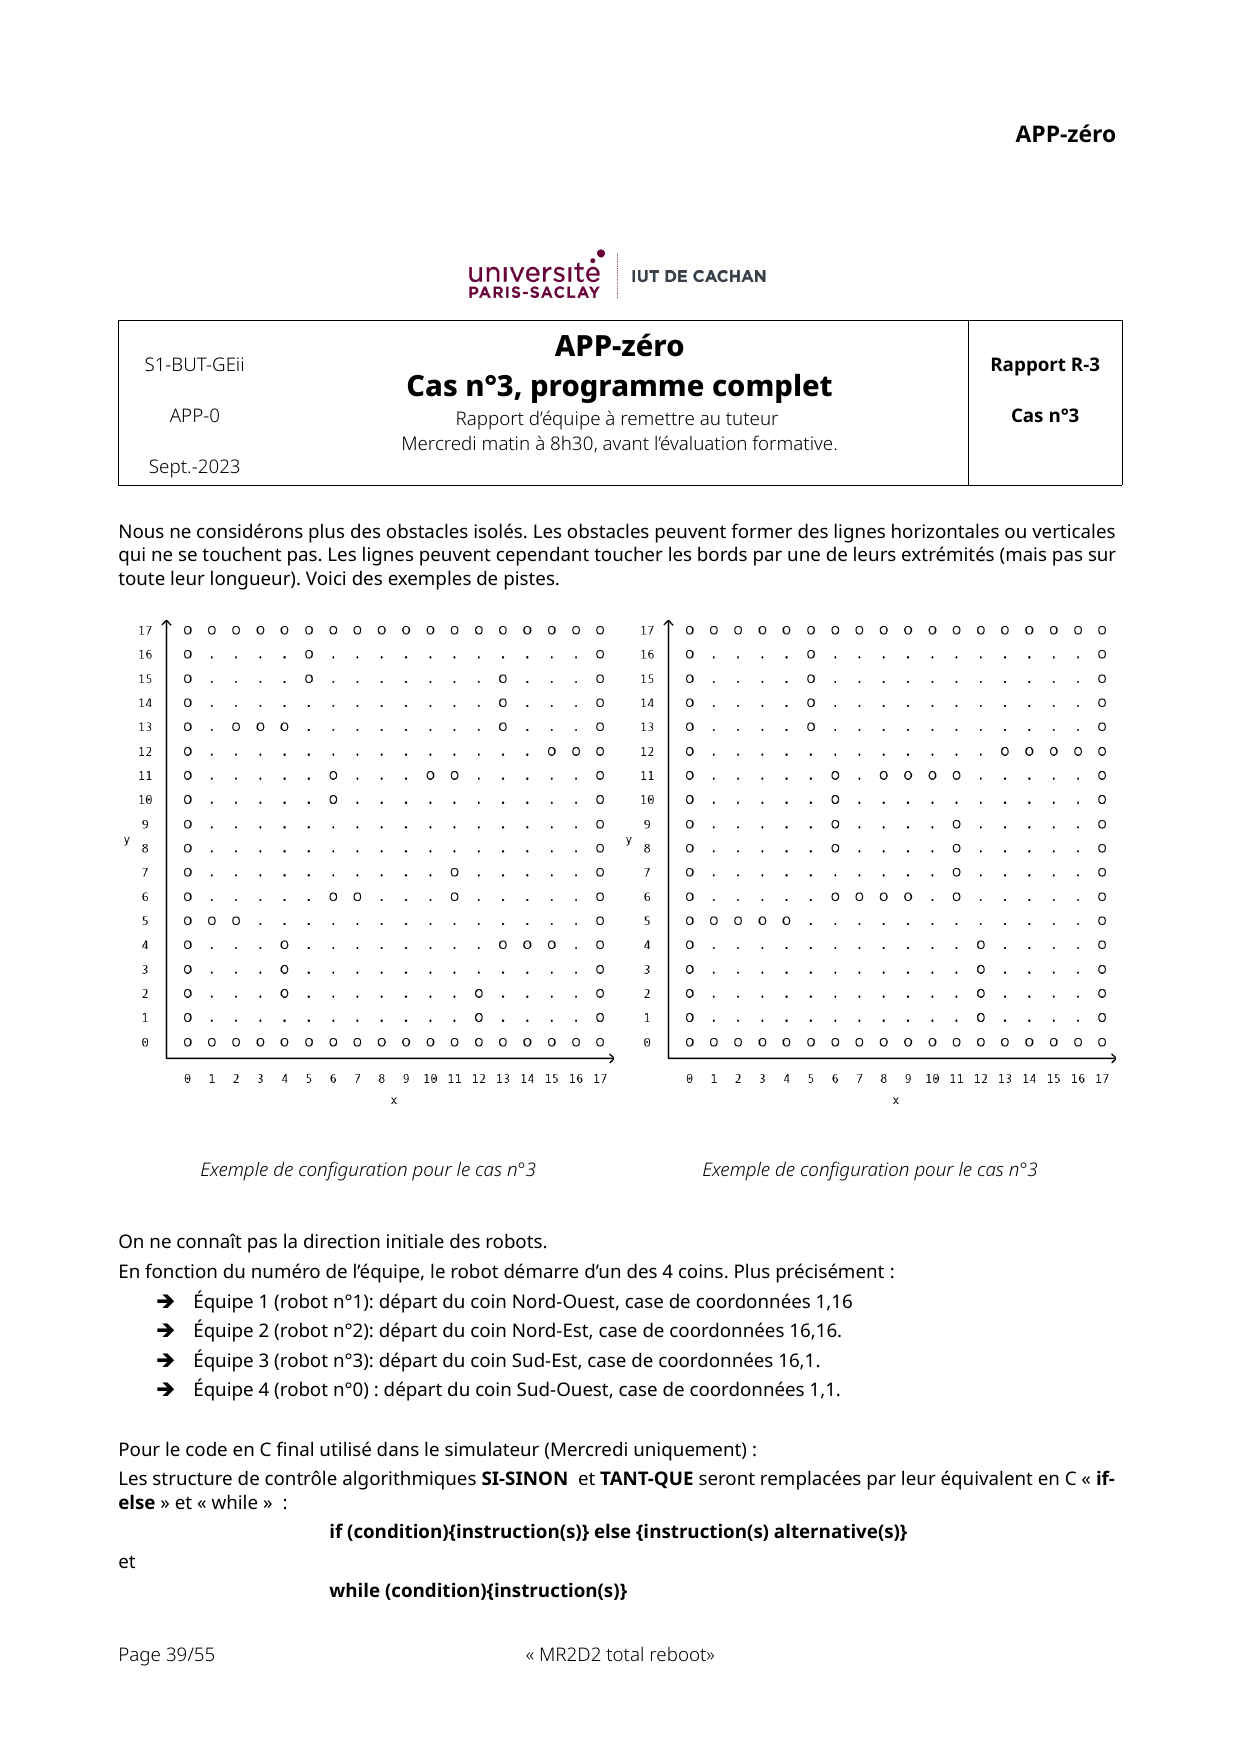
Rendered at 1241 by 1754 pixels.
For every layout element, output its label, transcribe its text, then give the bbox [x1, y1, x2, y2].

list Équipe 3 (robot n°3): départ du coin Sud-Est, case de coordonnées 16,1. [156, 1348, 1122, 1372]
table_header [118, 231, 271, 320]
list Équipe 1 (robot n°1): départ du coin Nord-Ouest, case de coordonnées 1,16 [156, 1289, 1122, 1313]
picture [123, 620, 615, 1106]
table_cell APP-zéro Cas n°3, programme complet Rapport d’équipe à remettre au tuteur Mercredi matin à 8h30, avant l’évaluation formative. [271, 321, 968, 484]
text Pour le code en C final utilisé dans le simulateur (Mercredi uniquement) : [118, 1437, 1122, 1461]
table_header [271, 231, 968, 320]
table_cell Rapport R-3 Cas n°3 [969, 321, 1122, 484]
text while (condition){instruction(s)} [118, 1579, 1122, 1603]
text et [118, 1549, 1122, 1573]
table_header [118, 620, 620, 1144]
table_cell S1-BUT-GEii APP-0 Sept.-2023 [119, 321, 271, 484]
text En fonction du numéro de l’équipe, le robot démarre d’un des 4 coins. Plus précisément : [118, 1259, 1122, 1283]
table_cell Exemple de configuration pour le cas n°3 [118, 1144, 620, 1194]
text On ne connaît pas la direction initiale des robots. [118, 1230, 1122, 1254]
list Équipe 4 (robot n°0) : départ du coin Sud-Ouest, case de coordonnées 1,1. [156, 1378, 1122, 1402]
list Équipe 2 (robot n°2): départ du coin Nord-Est, case de coordonnées 16,16. [156, 1319, 1122, 1342]
text if (condition){instruction(s)} else {instruction(s) alternative(s)} [118, 1520, 1122, 1543]
text Nous ne considérons plus des obstacles isolés. Les obstacles peuvent former des lignes horizontales ou verticales qui ne se touchent pas. Les lignes peuvent cependant toucher les bords par une de leurs extrémités (mais pas sur toute leur longueur). Voici des exemples de pistes. [118, 519, 1122, 590]
picture [626, 620, 1117, 1106]
picture [457, 237, 782, 311]
table_header [968, 231, 1122, 320]
table_cell Exemple de configuration pour le cas n°3 [620, 1144, 1122, 1194]
table_header [620, 620, 1122, 1144]
text Les structure de contrôle algorithmiques SI-SINON et TANT-QUE seront remplacées par leur équivalent en C « if-else » et « while » : [118, 1467, 1122, 1514]
